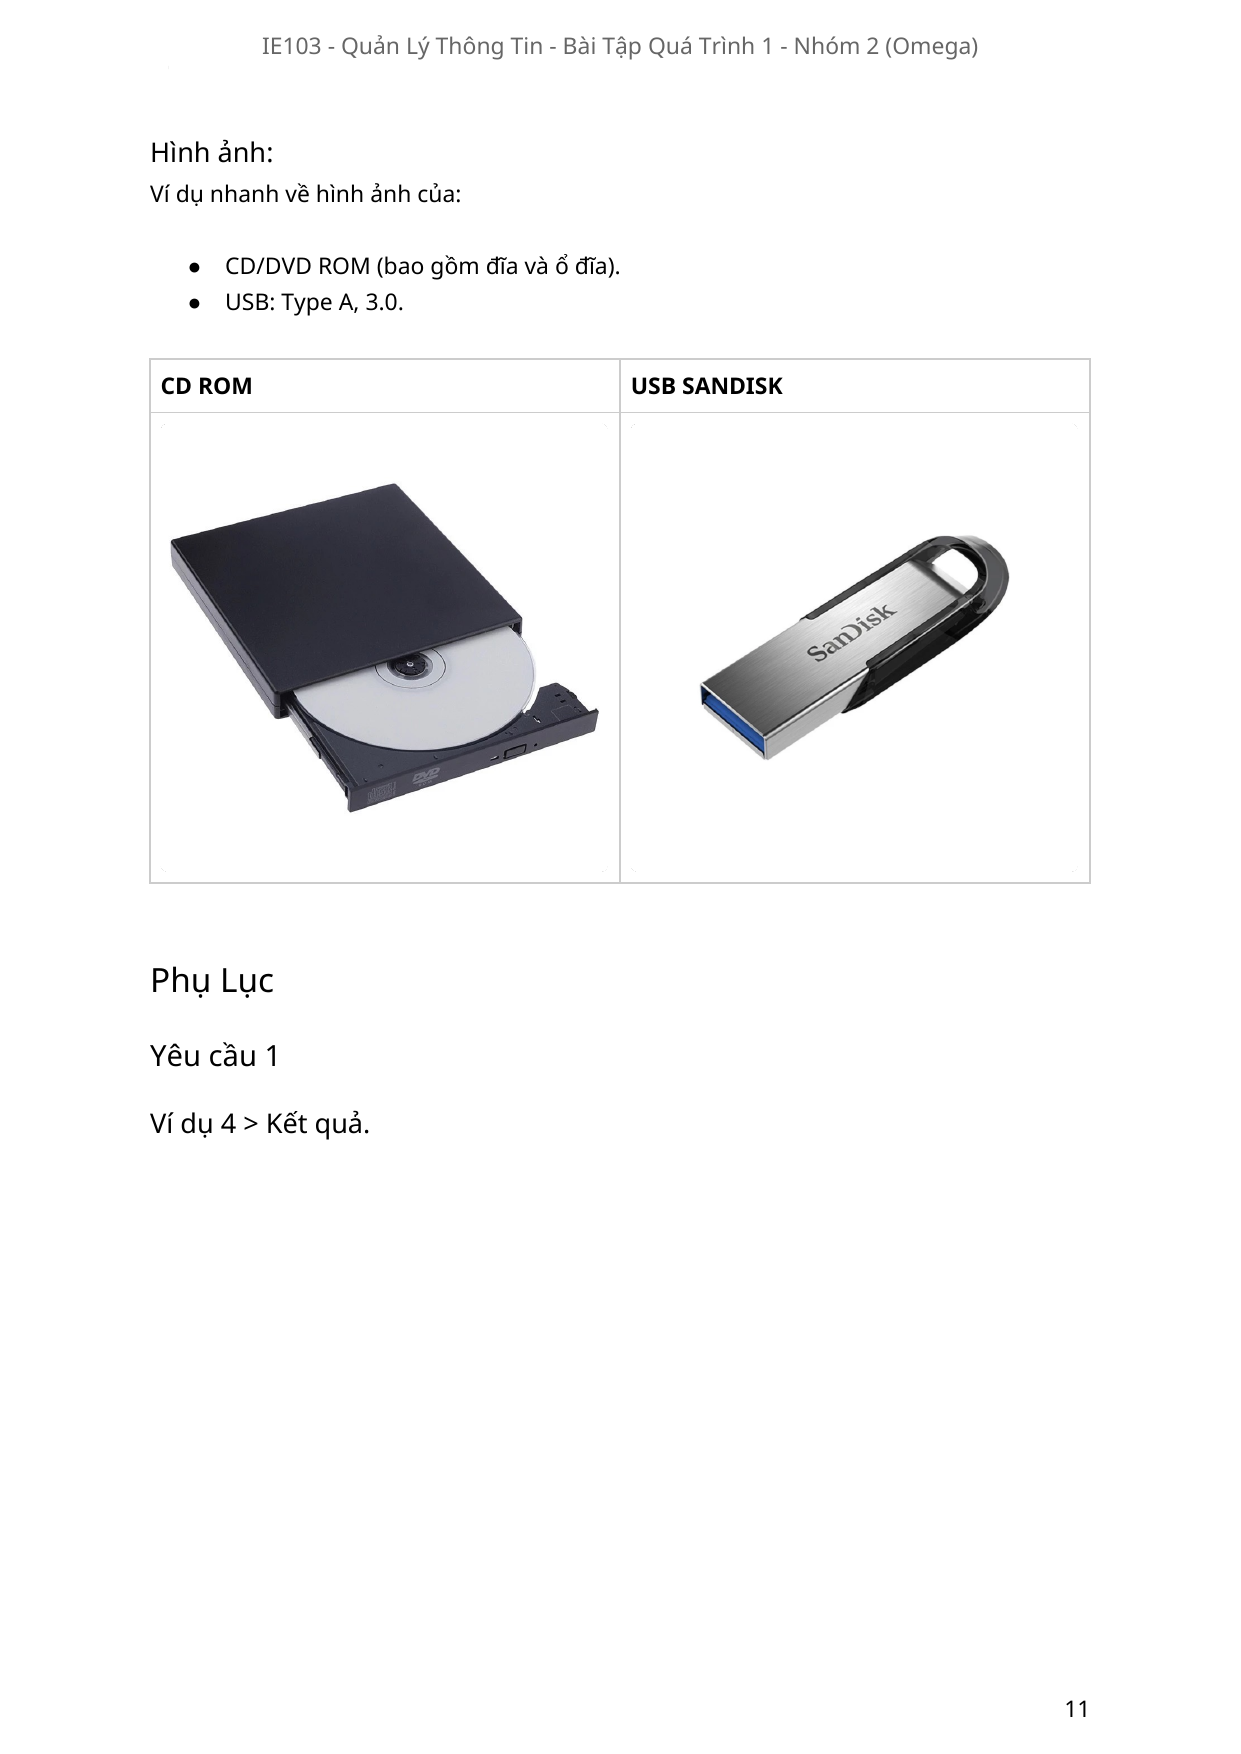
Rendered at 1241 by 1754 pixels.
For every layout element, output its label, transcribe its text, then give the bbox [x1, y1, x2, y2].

table_header USB SANDISK [621, 360, 1089, 412]
table_cell [621, 413, 1089, 882]
text Ví dụ nhanh về hình ảnh của: [150, 178, 1090, 209]
picture [160, 423, 608, 872]
subtitle Ví dụ 4 > Kết quả. [150, 1104, 1090, 1141]
list CD/DVD ROM (bao gồm đĩa và ổ đĩa). [187, 250, 1090, 281]
picture [630, 423, 1078, 872]
subtitle Yêu cầu 1 [150, 1036, 1090, 1075]
subtitle Hình ảnh: [150, 133, 1090, 170]
subtitle Phụ Lục [150, 957, 1090, 1002]
list USB: Type A, 3.0. [187, 286, 1090, 317]
table_header CD ROM [151, 360, 619, 412]
table_cell [151, 413, 619, 882]
